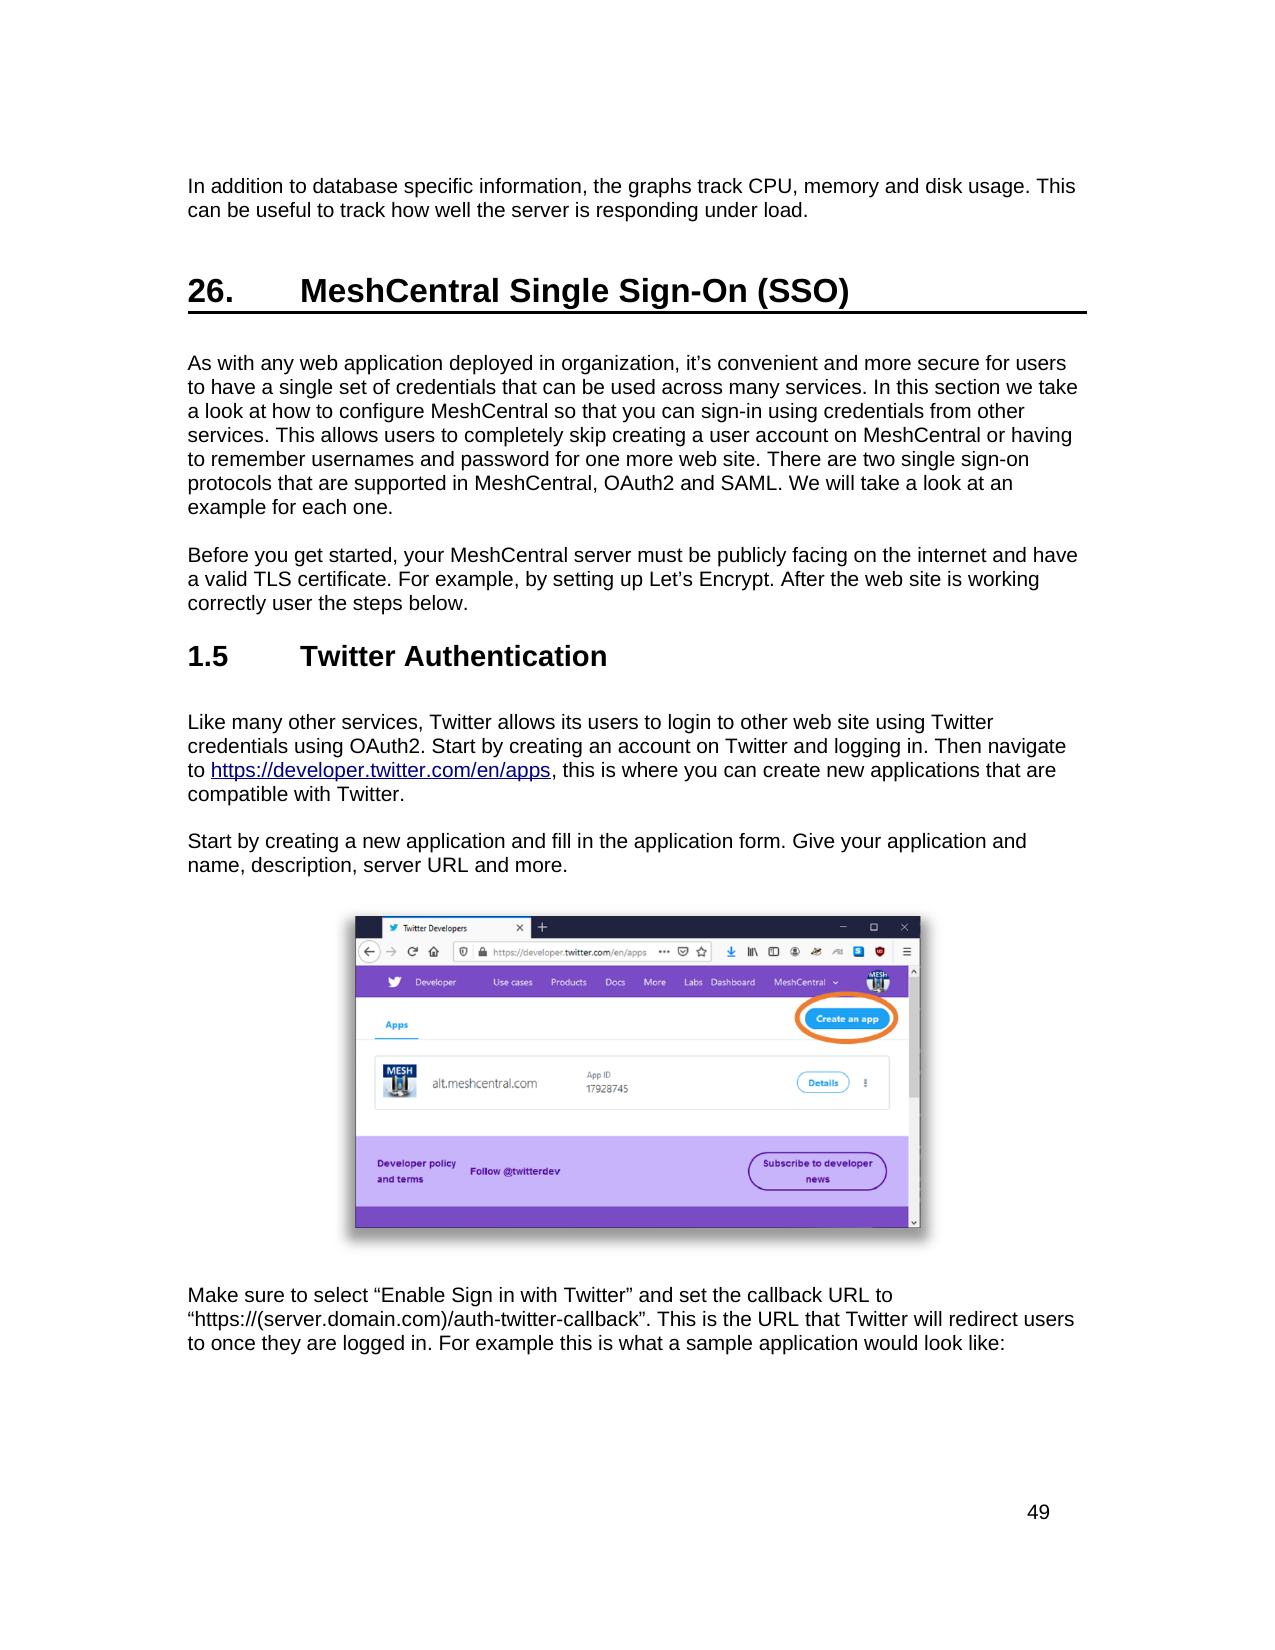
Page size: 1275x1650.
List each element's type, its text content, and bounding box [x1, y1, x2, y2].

text In addition to database specific information, the graphs track CPU, memory and disk usage. This can be useful to track how well the server is responding under load. [187, 174, 1087, 222]
text As with any web application deployed in organization, it’s convenient and more secure for users to have a single set of credentials that can be used across many services. In this section we take a look at how to configure MeshCentral so that you can sign-in using credentials from other services. This allows users to completely skip creating a user account on MeshCentral or having to remember usernames and password for one more web site. There are two single sign-on protocols that are supported in MeshCentral, OAuth2 and SAML. We will take a look at an example for each one. [187, 351, 1087, 519]
text Before you get started, your MeshCentral server must be publicly facing on the internet and have a valid TLS certificate. For example, by setting up Let’s Encrypt. After the web site is working correctly user the steps below. [187, 543, 1087, 614]
text Make sure to select “Enable Sign in with Twitter” and set the callback URL to “https://(server.domain.com)/auth-twitter-callback”. This is the URL that Twitter will redirect users to once they are logged in. For example this is what a sample application would look like: [187, 1283, 1087, 1355]
subtitle Twitter Authentication [187, 639, 1087, 673]
text Start by creating a new application and fill in the application form. Give your application and name, description, server URL and more. [187, 829, 1087, 877]
subtitle MeshCentral Single Sign-On (SSO) [187, 271, 1087, 314]
text Like many other services, Twitter allows its users to login to other web site using Twitter credentials using OAuth2. Start by creating an account on Twitter and logging in. Then navigate to https://developer.twitter.com/en/apps, this is where you can create new applications that are compatible with Twitter. [187, 709, 1087, 805]
